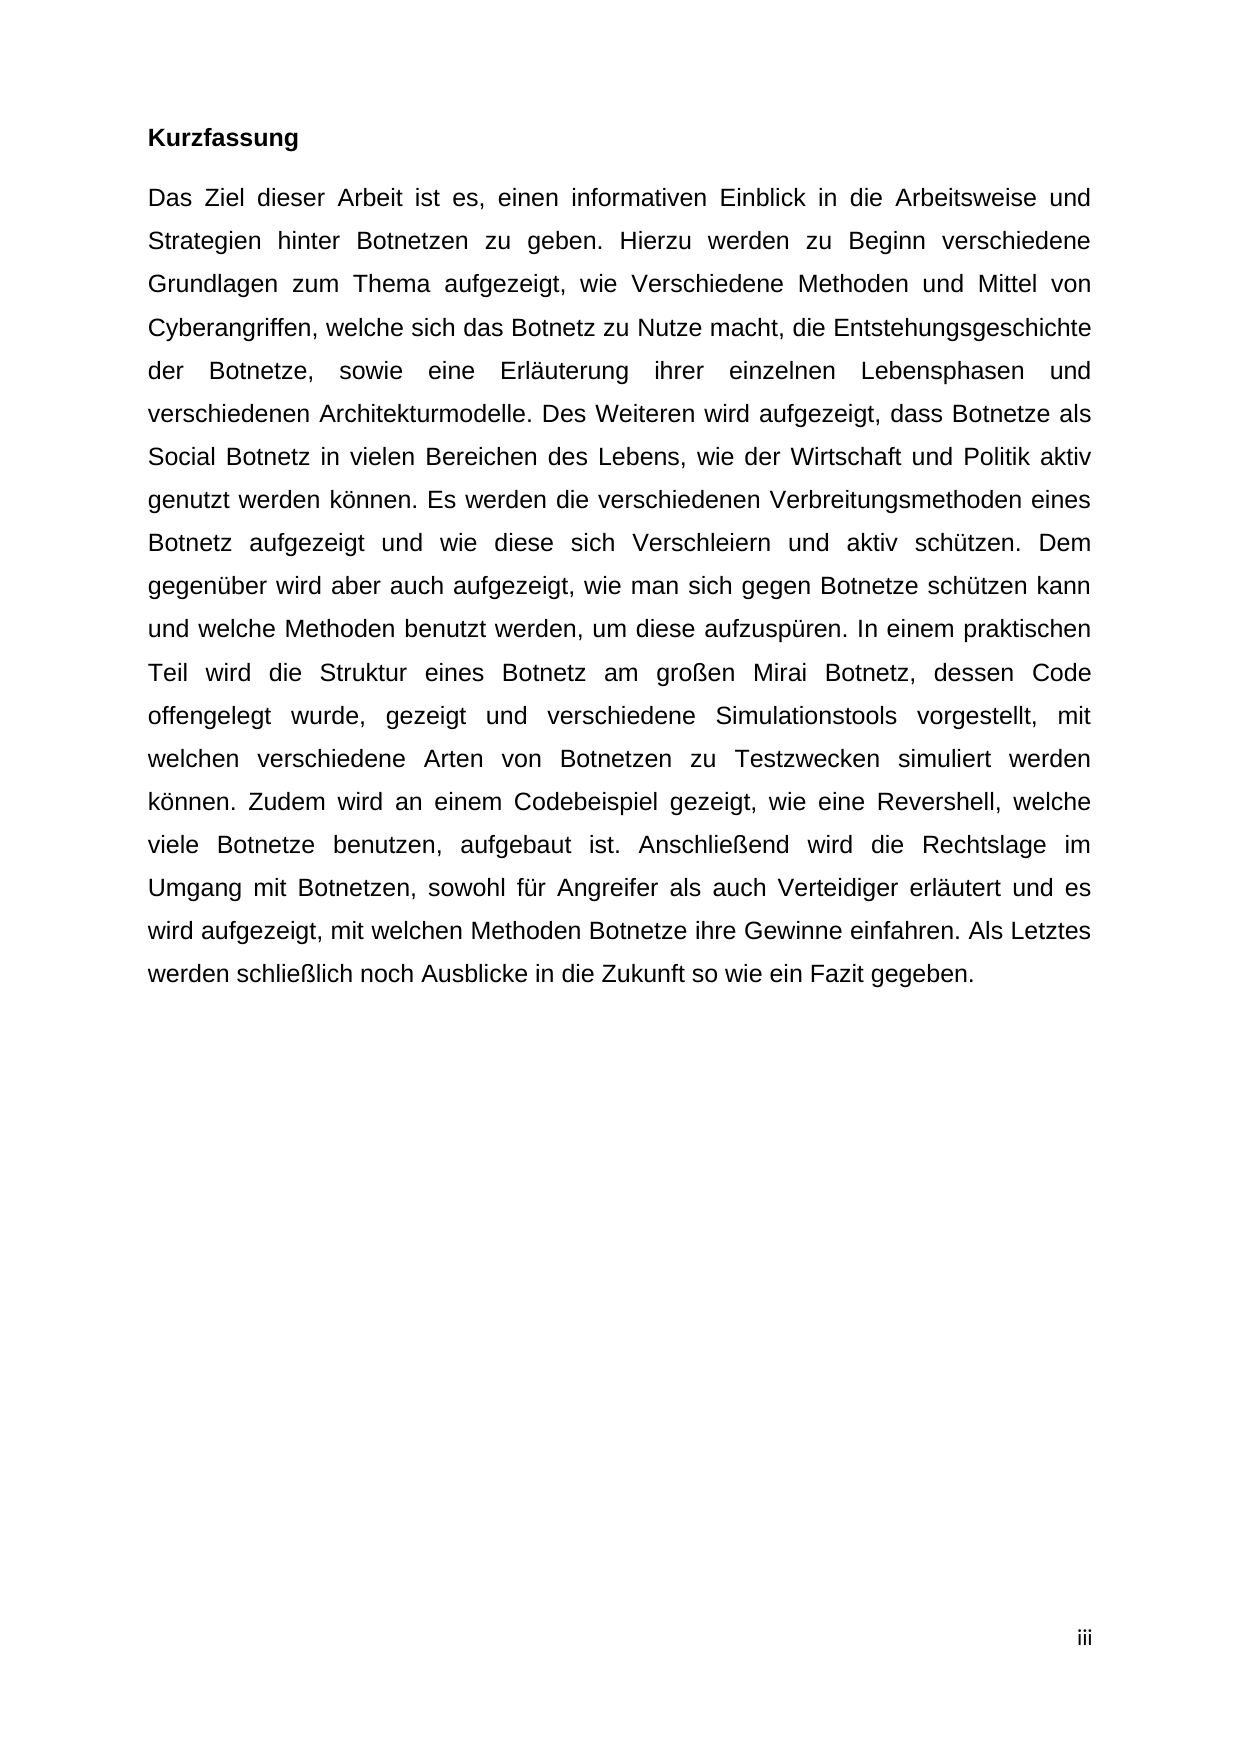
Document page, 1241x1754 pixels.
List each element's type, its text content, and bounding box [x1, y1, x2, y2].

text Kurzfassung [148, 123, 1093, 152]
text Das Ziel dieser Arbeit ist es, einen informativen Einblick in die Arbeitsweise und Strategien hinter Botnetzen zu geben. Hierzu werden zu Beginn verschiedene Grundlagen zum Thema aufgezeigt, wie Verschiedene Methoden und Mittel von Cyberangriffen, welche sich das Botnetz zu Nutze macht, die Entstehungsgeschichte der Botnetze, sowie eine Erläuterung ihrer einzelnen Lebensphasen und verschiedenen Architekturmodelle. Des Weiteren wird aufgezeigt, dass Botnetze als Social Botnetz in vielen Bereichen des Lebens, wie der Wirtschaft und Politik aktiv genutzt werden können. Es werden die verschiedenen Verbreitungsmethoden eines Botnetz aufgezeigt und wie diese sich Verschleiern und aktiv schützen. Dem gegenüber wird aber auch aufgezeigt, wie man sich gegen Botnetze schützen kann und welche Methoden benutzt werden, um diese aufzuspüren. In einem praktischen Teil wird die Struktur eines Botnetz am großen Mirai Botnetz, dessen Code offengelegt wurde, gezeigt und verschiedene Simulationstools vorgestellt, mit welchen verschiedene Arten von Botnetzen zu Testzwecken simuliert werden können. Zudem wird an einem Codebeispiel gezeigt, wie eine Revershell, welche viele Botnetze benutzen, aufgebaut ist. Anschließend wird die Rechtslage im Umgang mit Botnetzen, sowohl für Angreifer als auch Verteidiger erläutert und es wird aufgezeigt, mit welchen Methoden Botnetze ihre Gewinne einfahren. Als Letztes werden schließlich noch Ausblicke in die Zukunft so wie ein Fazit gegeben. [148, 183, 1093, 988]
